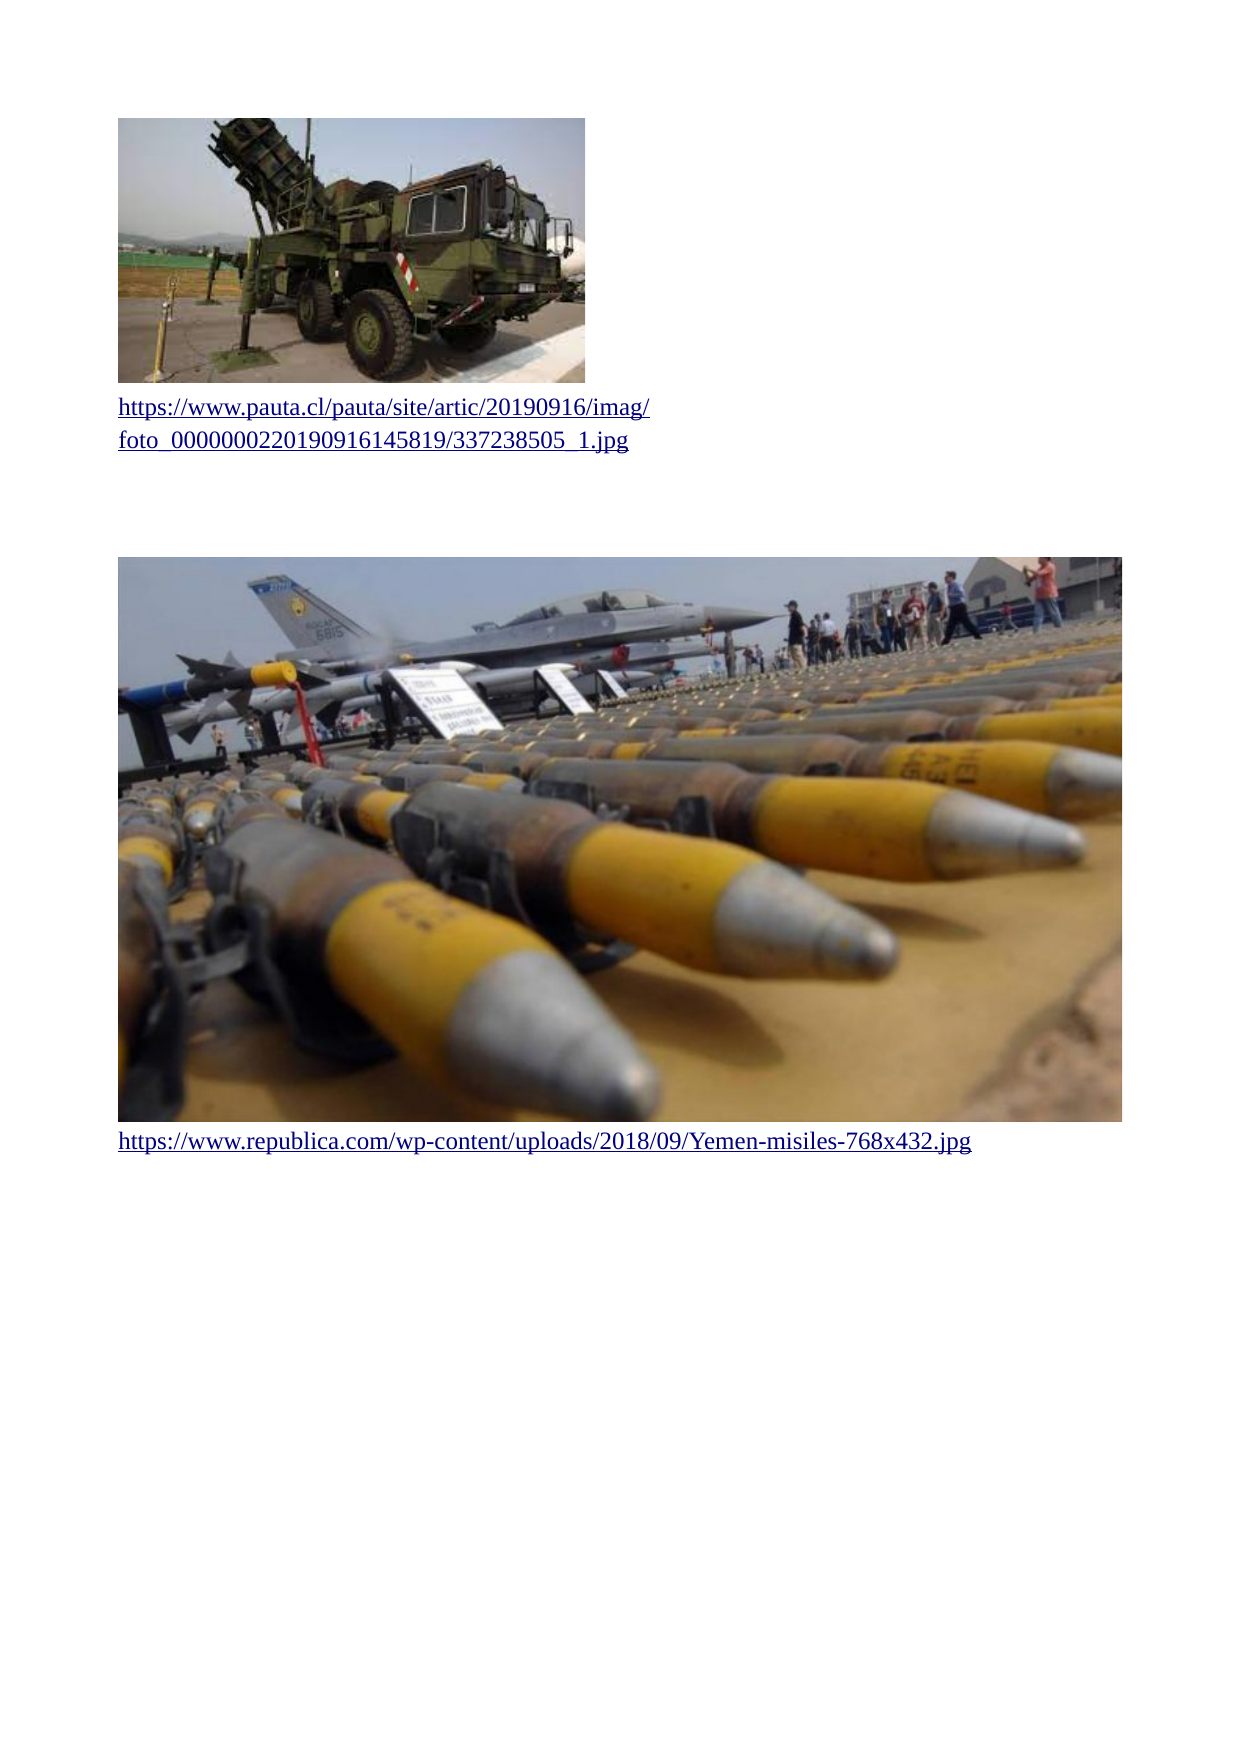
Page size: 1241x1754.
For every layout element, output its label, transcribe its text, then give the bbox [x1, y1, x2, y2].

text https://www.pauta.cl/pauta/site/artic/20190916/imag/foto_0000000220190916145819/337238505_1.jpg [118, 392, 1122, 454]
picture [118, 118, 586, 383]
picture [118, 557, 1123, 1122]
text https://www.republica.com/wp-content/uploads/2018/09/Yemen-misiles-768x432.jpg [118, 1122, 1122, 1155]
